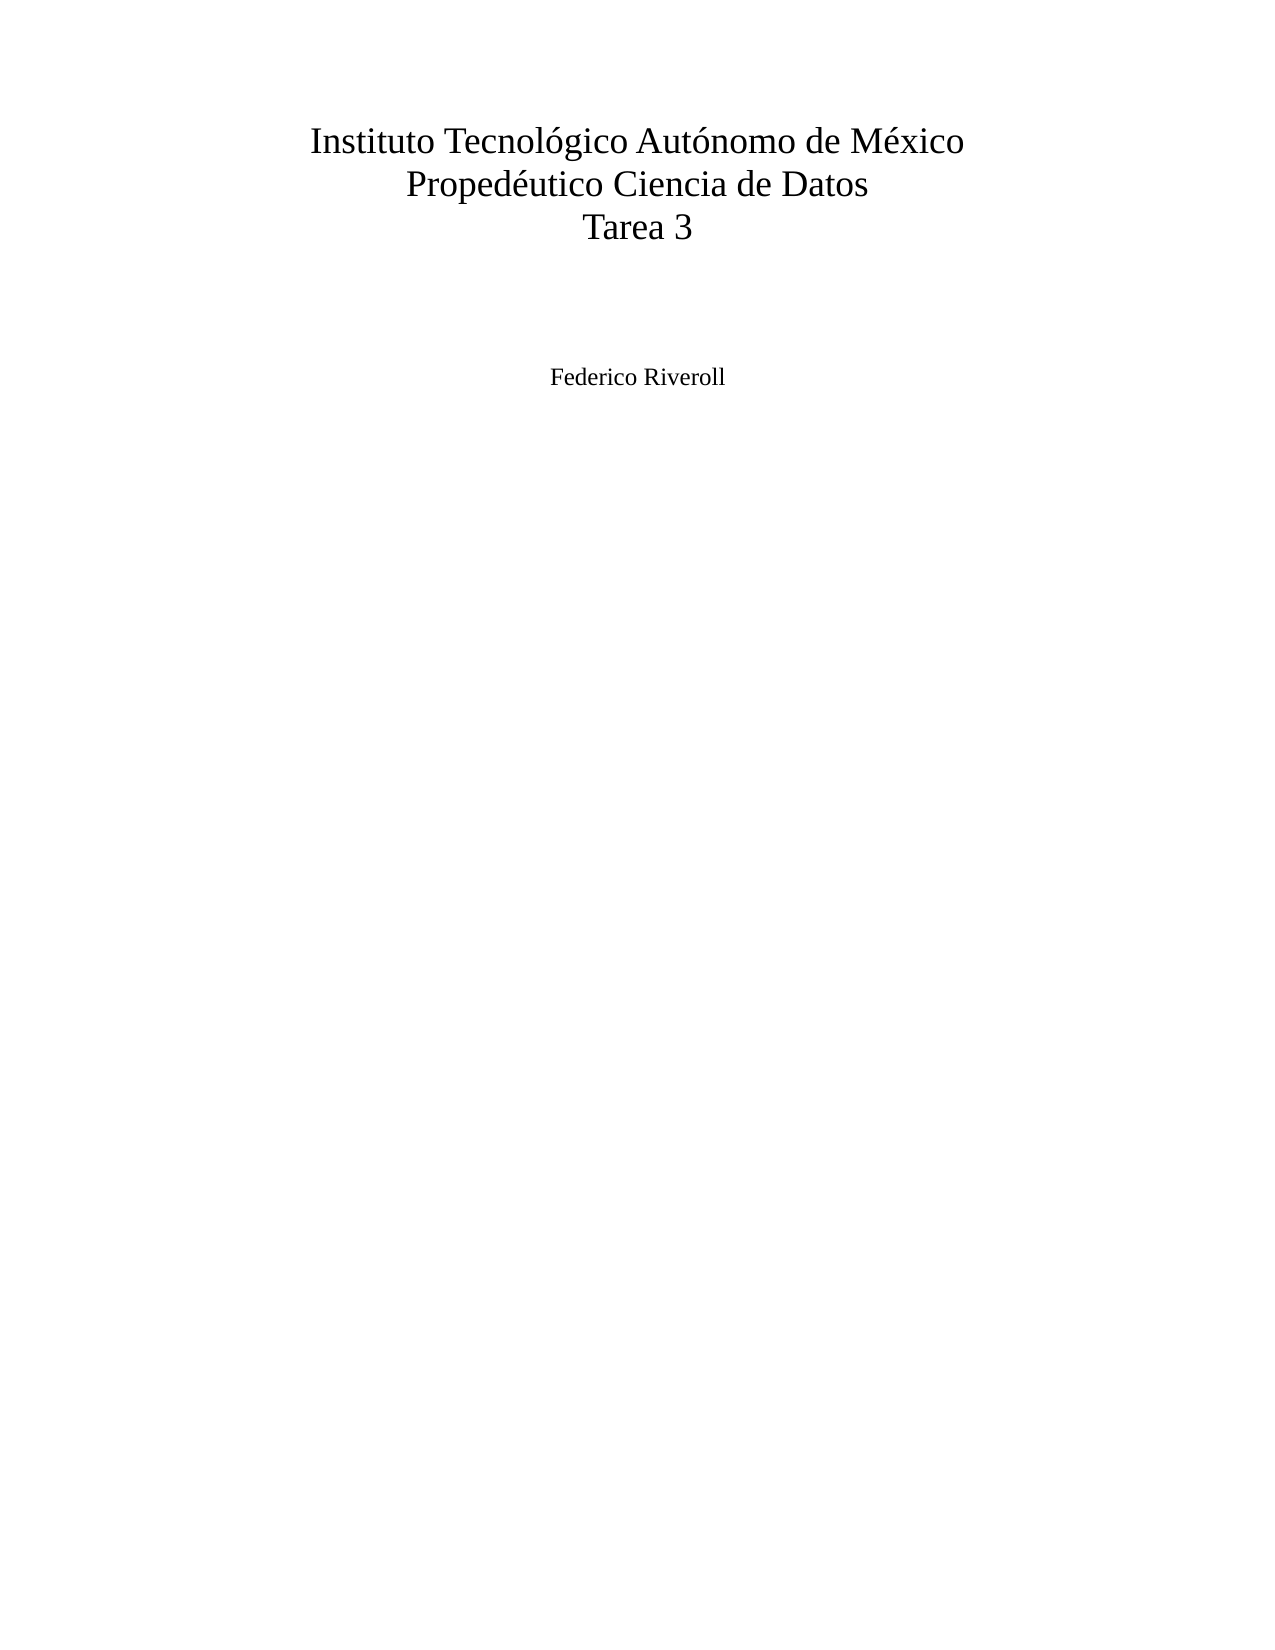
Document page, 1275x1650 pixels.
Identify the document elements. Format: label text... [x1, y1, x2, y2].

text Tarea 3 [118, 204, 1157, 247]
text Instituto Tecnológico Autónomo de México [118, 118, 1157, 161]
text Federico Riveroll [118, 362, 1157, 391]
text Propedéutico Ciencia de Datos [118, 161, 1157, 204]
